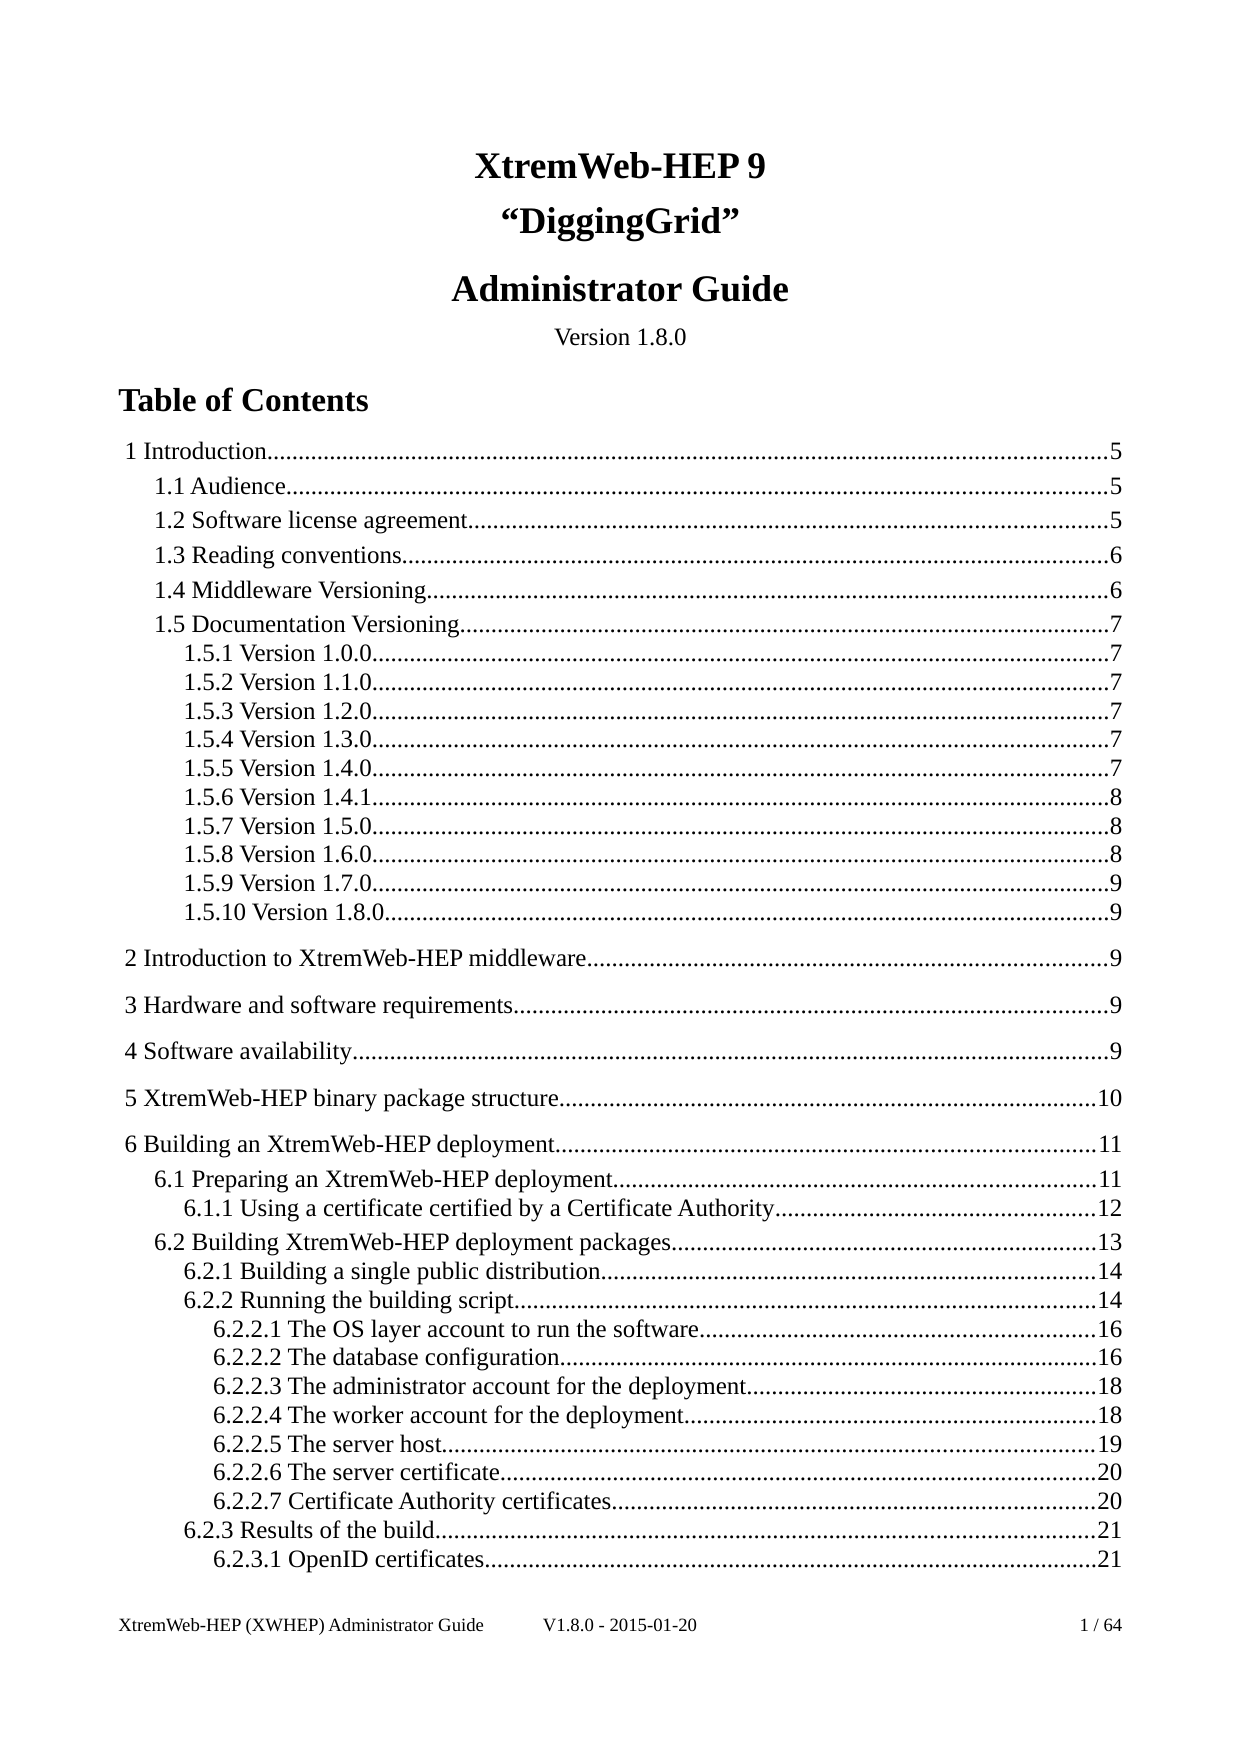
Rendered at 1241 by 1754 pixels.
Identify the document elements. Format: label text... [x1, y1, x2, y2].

text 6.2.1 Building a single public distribution 14 [177, 1256, 1122, 1285]
text 1.5.8 Version 1.6.0 8 [177, 839, 1122, 868]
text 6.1 Preparing an XtremWeb-HEP deployment 11 [148, 1164, 1122, 1193]
text 1.5.5 Version 1.4.0 7 [177, 753, 1122, 782]
text 5 XtremWeb-HEP binary package structure 10 [118, 1083, 1122, 1112]
text 1.5.10 Version 1.8.0 9 [177, 897, 1122, 926]
text 6.1.1 Using a certificate certified by a Certificate Authority 12 [177, 1193, 1122, 1221]
text 1 Introduction 5 [118, 436, 1122, 465]
text 1.5.1 Version 1.0.0 7 [177, 638, 1122, 667]
text 4 Software availability 9 [118, 1036, 1122, 1065]
text 6.2.2.4 The worker account for the deployment 18 [207, 1400, 1122, 1429]
text 6 Building an XtremWeb-HEP deployment 11 [118, 1129, 1122, 1158]
text 1.2 Software license agreement 5 [148, 505, 1122, 534]
text 1.5.7 Version 1.5.0 8 [177, 811, 1122, 839]
text 1.5.6 Version 1.4.1 8 [177, 782, 1122, 811]
text 6.2.2.5 The server host 19 [207, 1429, 1122, 1457]
text “DiggingGrid” [118, 199, 1122, 242]
subtitle Administrator Guide [118, 267, 1122, 310]
text 3 Hardware and software requirements 9 [118, 990, 1122, 1019]
text 1.3 Reading conventions 6 [148, 540, 1122, 569]
text Version 1.8.0 [118, 322, 1122, 351]
text 6.2.2.3 The administrator account for the deployment 18 [207, 1371, 1122, 1400]
text 2 Introduction to XtremWeb-HEP middleware 9 [118, 943, 1122, 972]
text 1.5.4 Version 1.3.0 7 [177, 724, 1122, 753]
text 1.1 Audience 5 [148, 471, 1122, 499]
text 6.2.2.6 The server certificate 20 [207, 1457, 1122, 1486]
text 1.5 Documentation Versioning 7 [148, 609, 1122, 638]
subtitle Table of Contents [118, 380, 1122, 418]
text 1.5.3 Version 1.2.0 7 [177, 696, 1122, 724]
text 6.2.3.1 OpenID certificates 21 [207, 1544, 1122, 1572]
text 6.2.2.2 The database configuration 16 [207, 1342, 1122, 1371]
text 1.4 Middleware Versioning 6 [148, 575, 1122, 603]
text 6.2.2.1 The OS layer account to run the software 16 [207, 1314, 1122, 1342]
text 6.2.2 Running the building script 14 [177, 1285, 1122, 1314]
text 1.5.9 Version 1.7.0 9 [177, 868, 1122, 897]
text 6.2 Building XtremWeb-HEP deployment packages 13 [148, 1227, 1122, 1256]
text 6.2.3 Results of the build 21 [177, 1515, 1122, 1544]
text 6.2.2.7 Certificate Authority certificates 20 [207, 1486, 1122, 1515]
text 1.5.2 Version 1.1.0 7 [177, 667, 1122, 696]
subtitle XtremWeb-HEP 9 [118, 143, 1122, 186]
